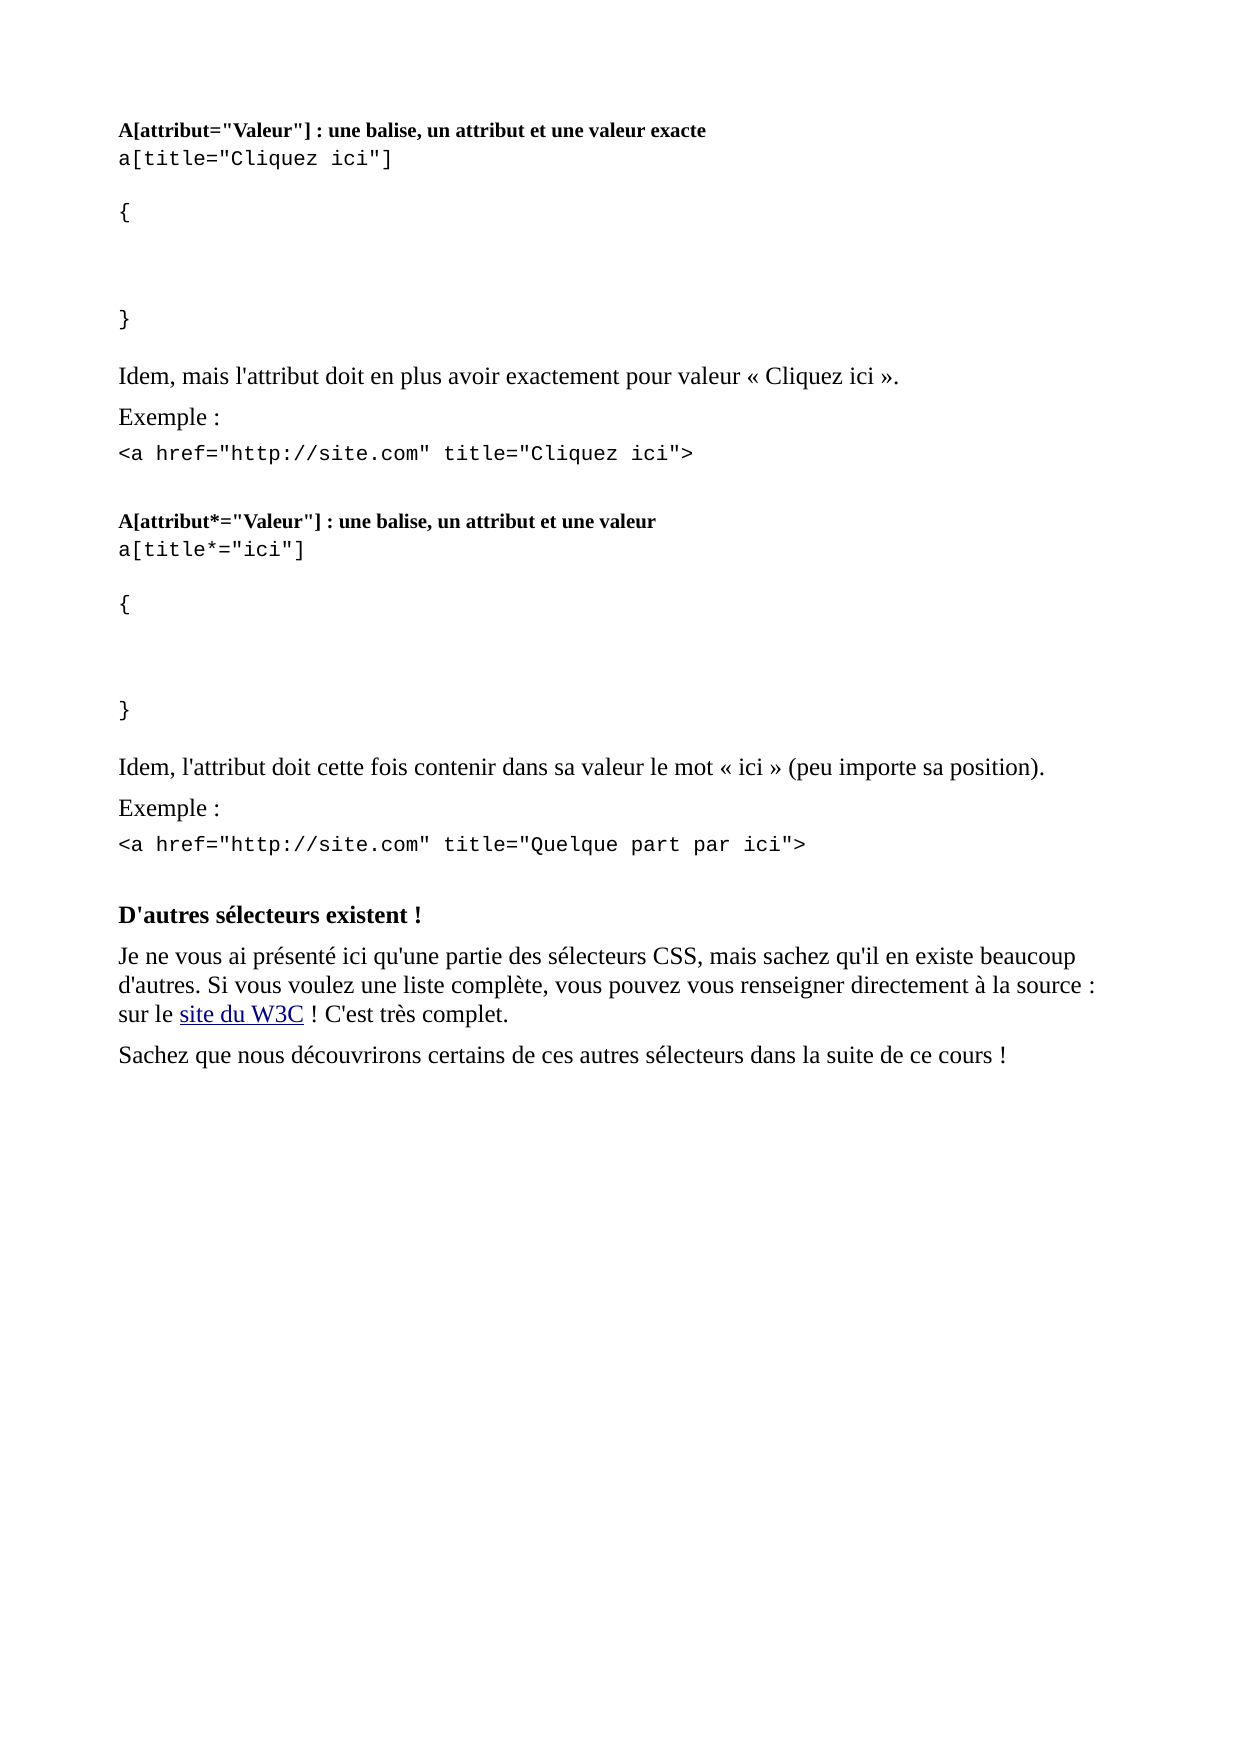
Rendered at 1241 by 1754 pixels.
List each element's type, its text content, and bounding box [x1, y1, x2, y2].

subtitle A[attribut="Valeur"] : une balise, un attribut et une valeur exacte [118, 118, 1122, 142]
text { [118, 592, 1122, 616]
text { [118, 202, 1122, 225]
text <a href="http://site.com" title="Cliquez ici"> [118, 443, 1122, 467]
text } [118, 699, 1122, 722]
text Idem, mais l'attribut doit en plus avoir exactement pour valeur « Cliquez ici ». [118, 361, 1122, 390]
text Sachez que nous découvrirons certains de ces autres sélecteurs dans la suite de ce cours ! [118, 1040, 1122, 1069]
text Je ne vous ai présenté ici qu'une partie des sélecteurs CSS, mais sachez qu'il en existe beaucoup d'autres. Si vous voulez une liste complète, vous pouvez vous renseigner directement à la source : sur le site du W3C ! C'est très complet. [118, 941, 1122, 1027]
text Exemple : [118, 793, 1122, 822]
text a[title*="ici"] [118, 539, 1122, 563]
text } [118, 308, 1122, 331]
text <a href="http://site.com" title="Quelque part par ici"> [118, 834, 1122, 858]
subtitle D'autres sélecteurs existent ! [118, 900, 1122, 929]
subtitle A[attribut*="Valeur"] : une balise, un attribut et une valeur [118, 509, 1122, 533]
text Idem, l'attribut doit cette fois contenir dans sa valeur le mot « ici » (peu importe sa position). [118, 752, 1122, 781]
text Exemple : [118, 402, 1122, 431]
text a[title="Cliquez ici"] [118, 148, 1122, 172]
